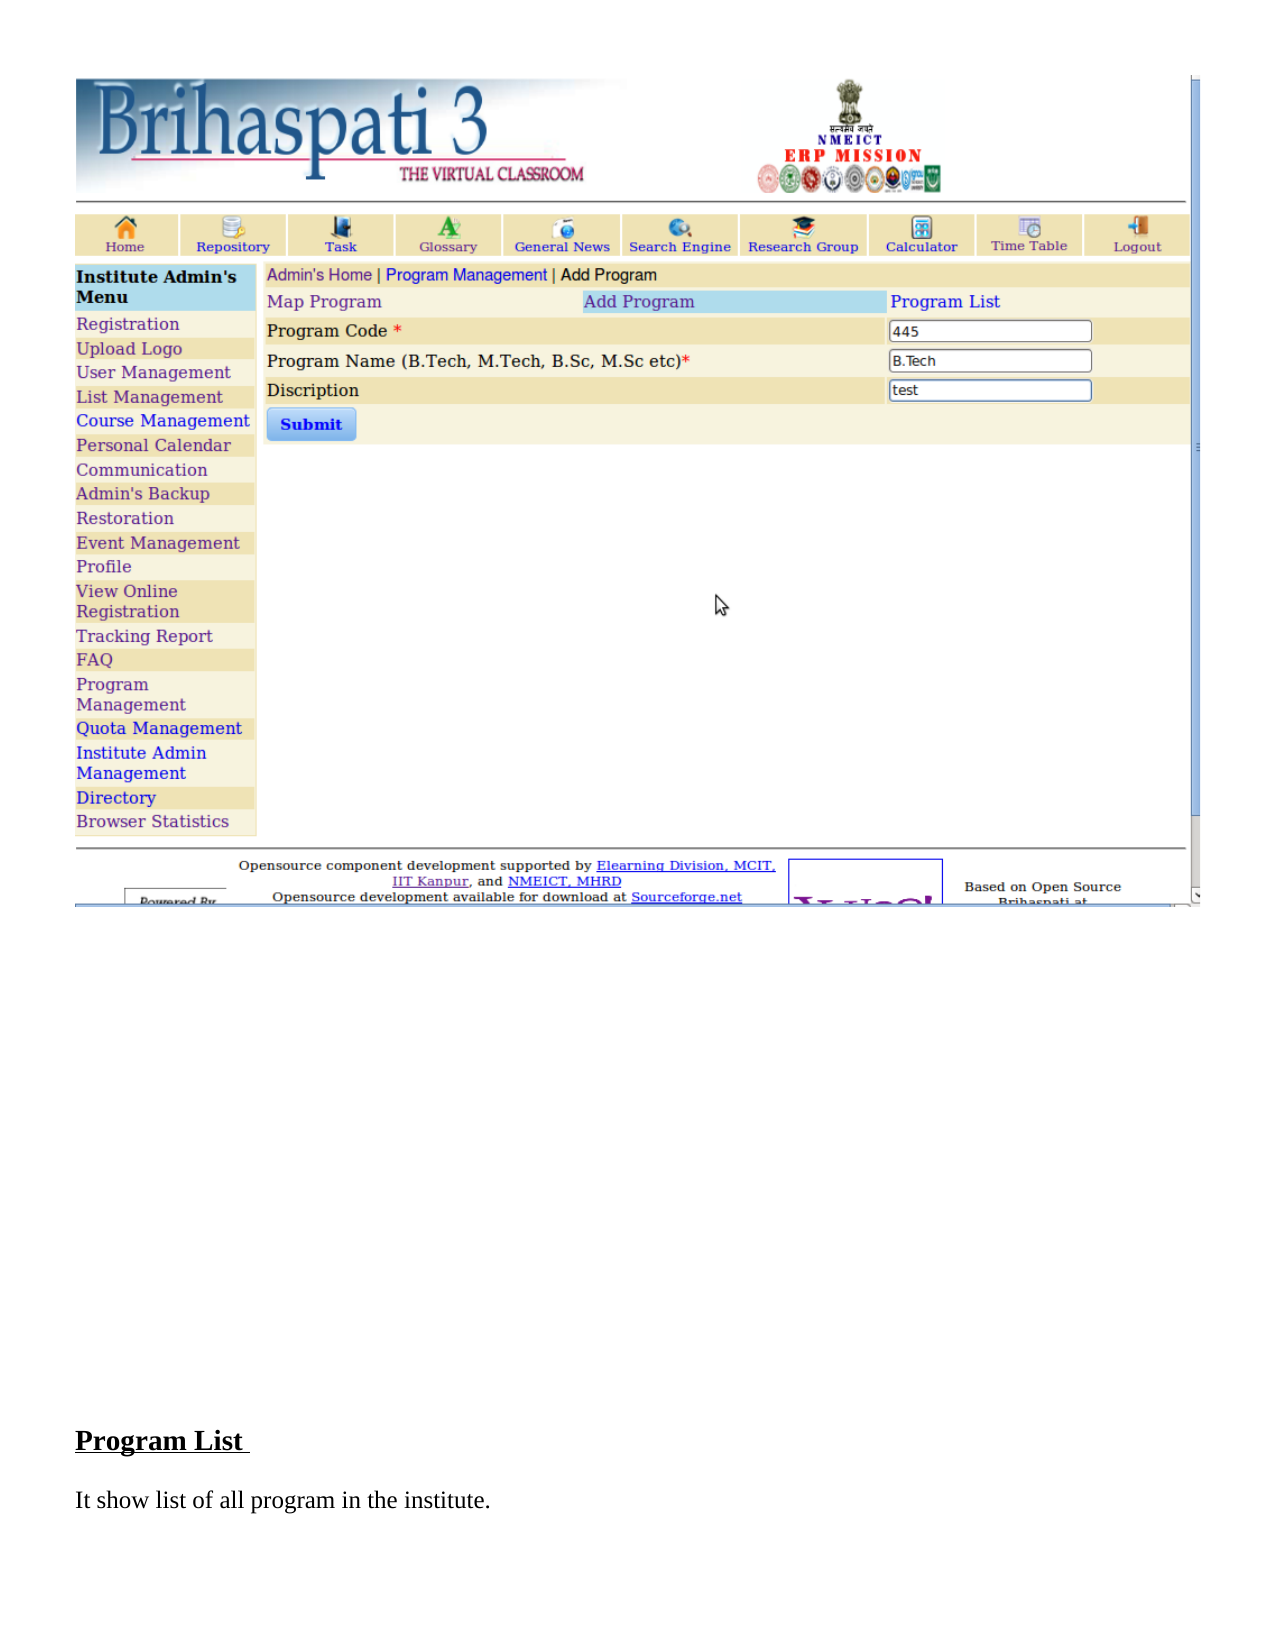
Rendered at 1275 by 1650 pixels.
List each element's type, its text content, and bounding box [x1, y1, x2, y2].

text Program List [75, 1423, 1200, 1456]
picture [75, 75, 1200, 907]
text It show list of all program in the institute. [75, 1485, 1200, 1514]
